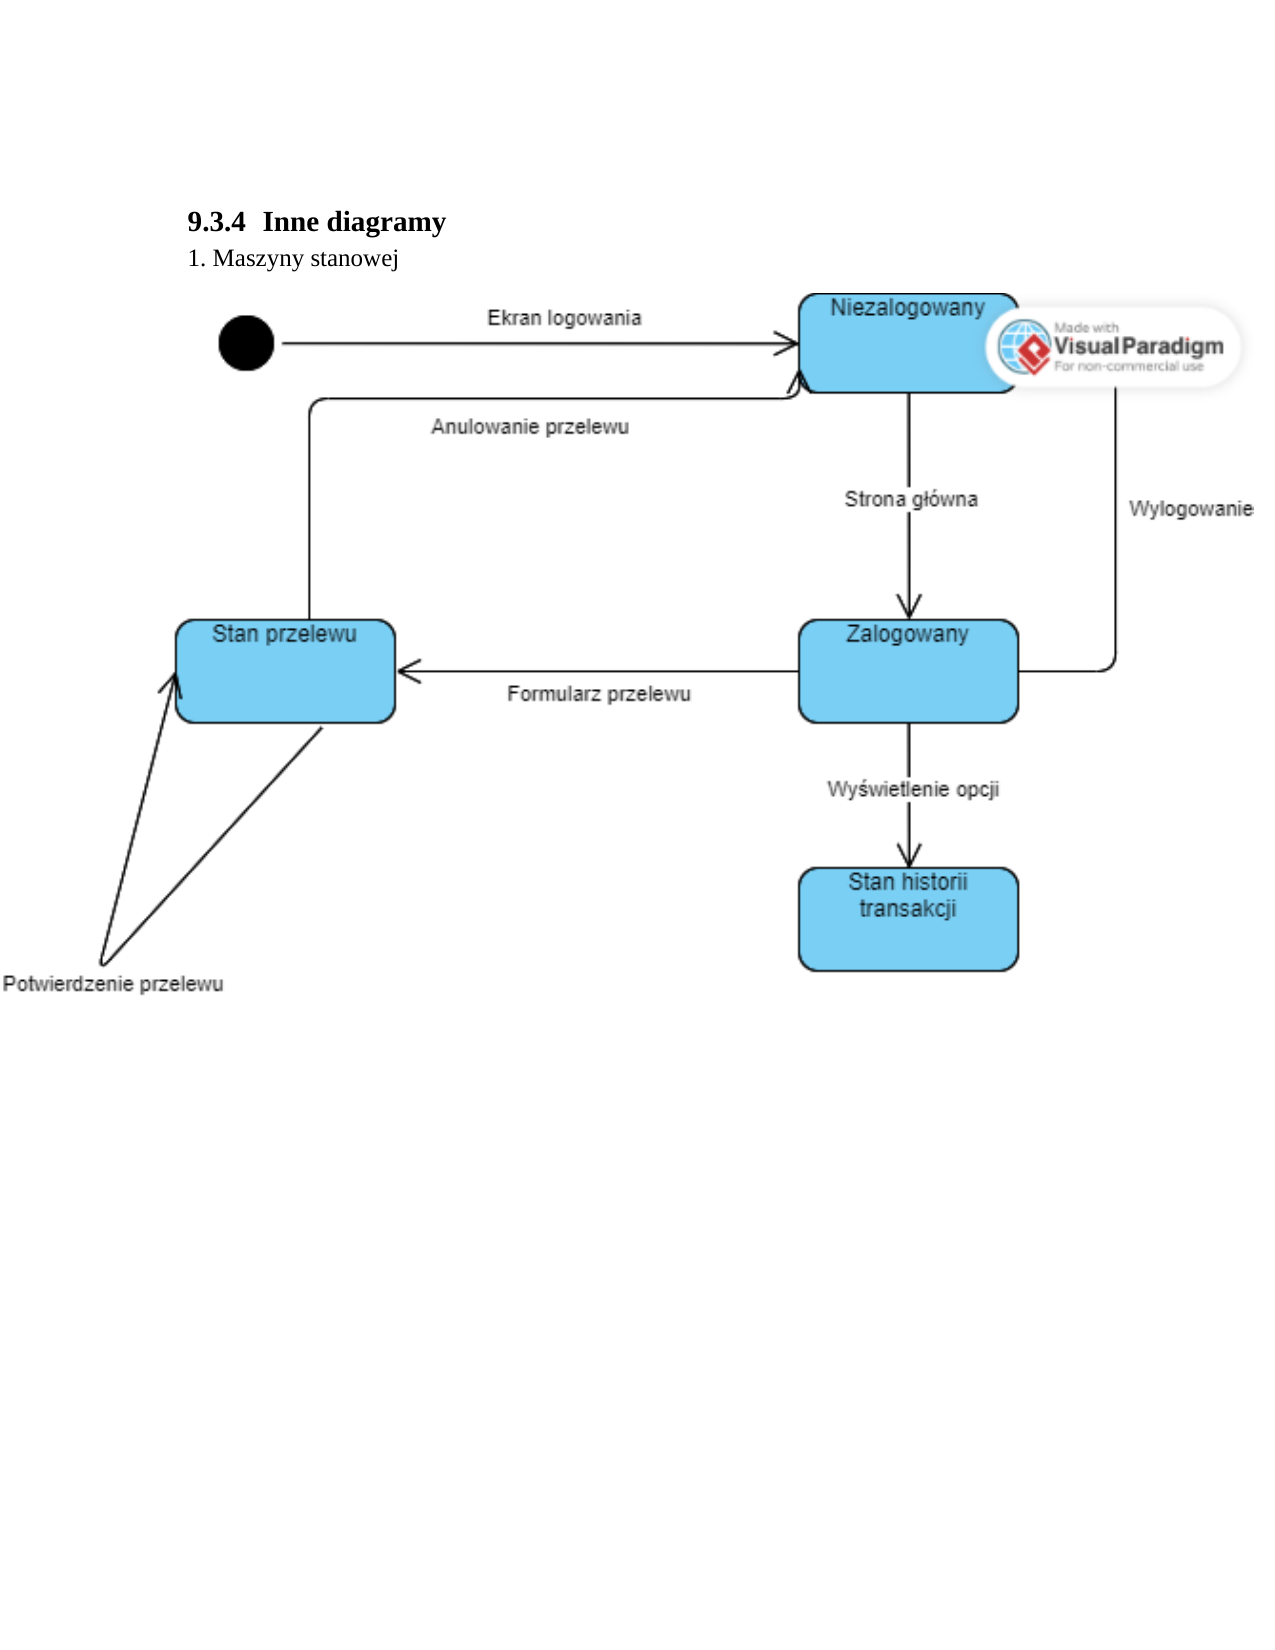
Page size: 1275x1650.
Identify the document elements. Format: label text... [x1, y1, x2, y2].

picture [2, 293, 1254, 1001]
text 1. Maszyny stanowej [187, 243, 1087, 272]
subtitle Inne diagramy [187, 204, 1087, 237]
